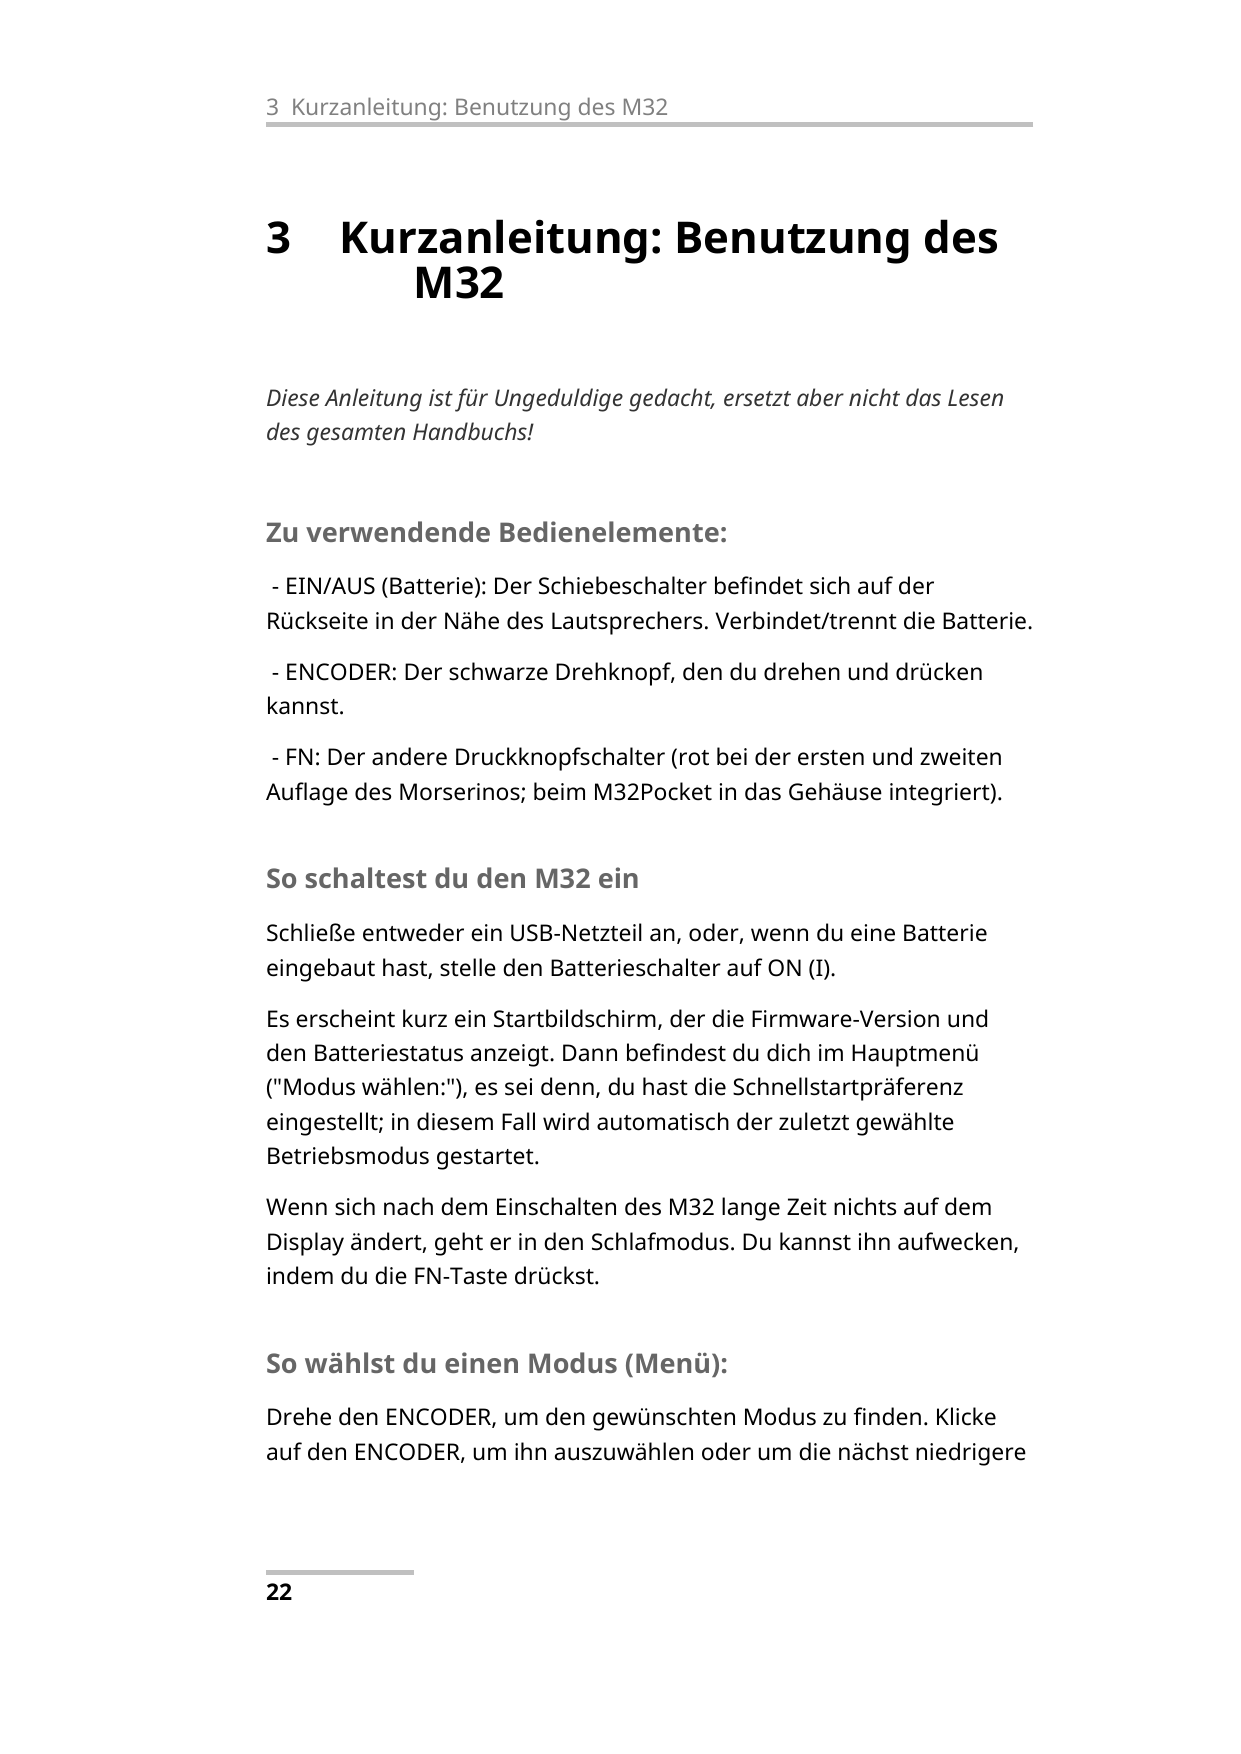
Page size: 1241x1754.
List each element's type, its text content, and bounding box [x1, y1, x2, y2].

text Zu verwendende Bedienelemente: [266, 513, 1033, 550]
text - ENCODER: Der schwarze Drehknopf, den du drehen und drücken kannst. [266, 656, 1033, 721]
subtitle Kurzanleitung: Benutzung des M32 [266, 207, 1033, 311]
text So wählst du einen Modus (Menü): [266, 1344, 1033, 1381]
text - EIN/AUS (Batterie): Der Schiebeschalter befindet sich auf der Rückseite in der Nähe des Lautsprechers. Verbindet/trennt die Batterie. [266, 570, 1033, 636]
text So schaltest du den M32 ein [266, 860, 1033, 897]
text Drehe den ENCODER, um den gewünschten Modus zu finden. Klicke auf den ENCODER, um ihn auszuwählen oder um die nächst niedrigere [266, 1401, 1033, 1467]
text - FN: Der andere Druckknopfschalter (rot bei der ersten und zweiten Auflage des Morserinos; beim M32Pocket in das Gehäuse integriert). [266, 741, 1033, 807]
text Schließe entweder ein USB-Netzteil an, oder, wenn du eine Batterie eingebaut hast, stelle den Batterieschalter auf ON (I). [266, 917, 1033, 983]
text Diese Anleitung ist für Ungeduldige gedacht, ersetzt aber nicht das Lesen des gesamten Handbuchs! [266, 382, 1033, 447]
text Wenn sich nach dem Einschalten des M32 lange Zeit nichts auf dem Display ändert, geht er in den Schlafmodus. Du kannst ihn aufwecken, indem du die FN-Taste drückst. [266, 1191, 1033, 1291]
text Es erscheint kurz ein Startbildschirm, der die Firmware-Version und den Batteriestatus anzeigt. Dann befindest du dich im Hauptmenü ("Modus wählen:"), es sei denn, du hast die Schnellstartpräferenz eingestellt; in diesem Fall wird automatisch der zuletzt gewählte Betriebsmodus gestartet. [266, 1002, 1033, 1171]
